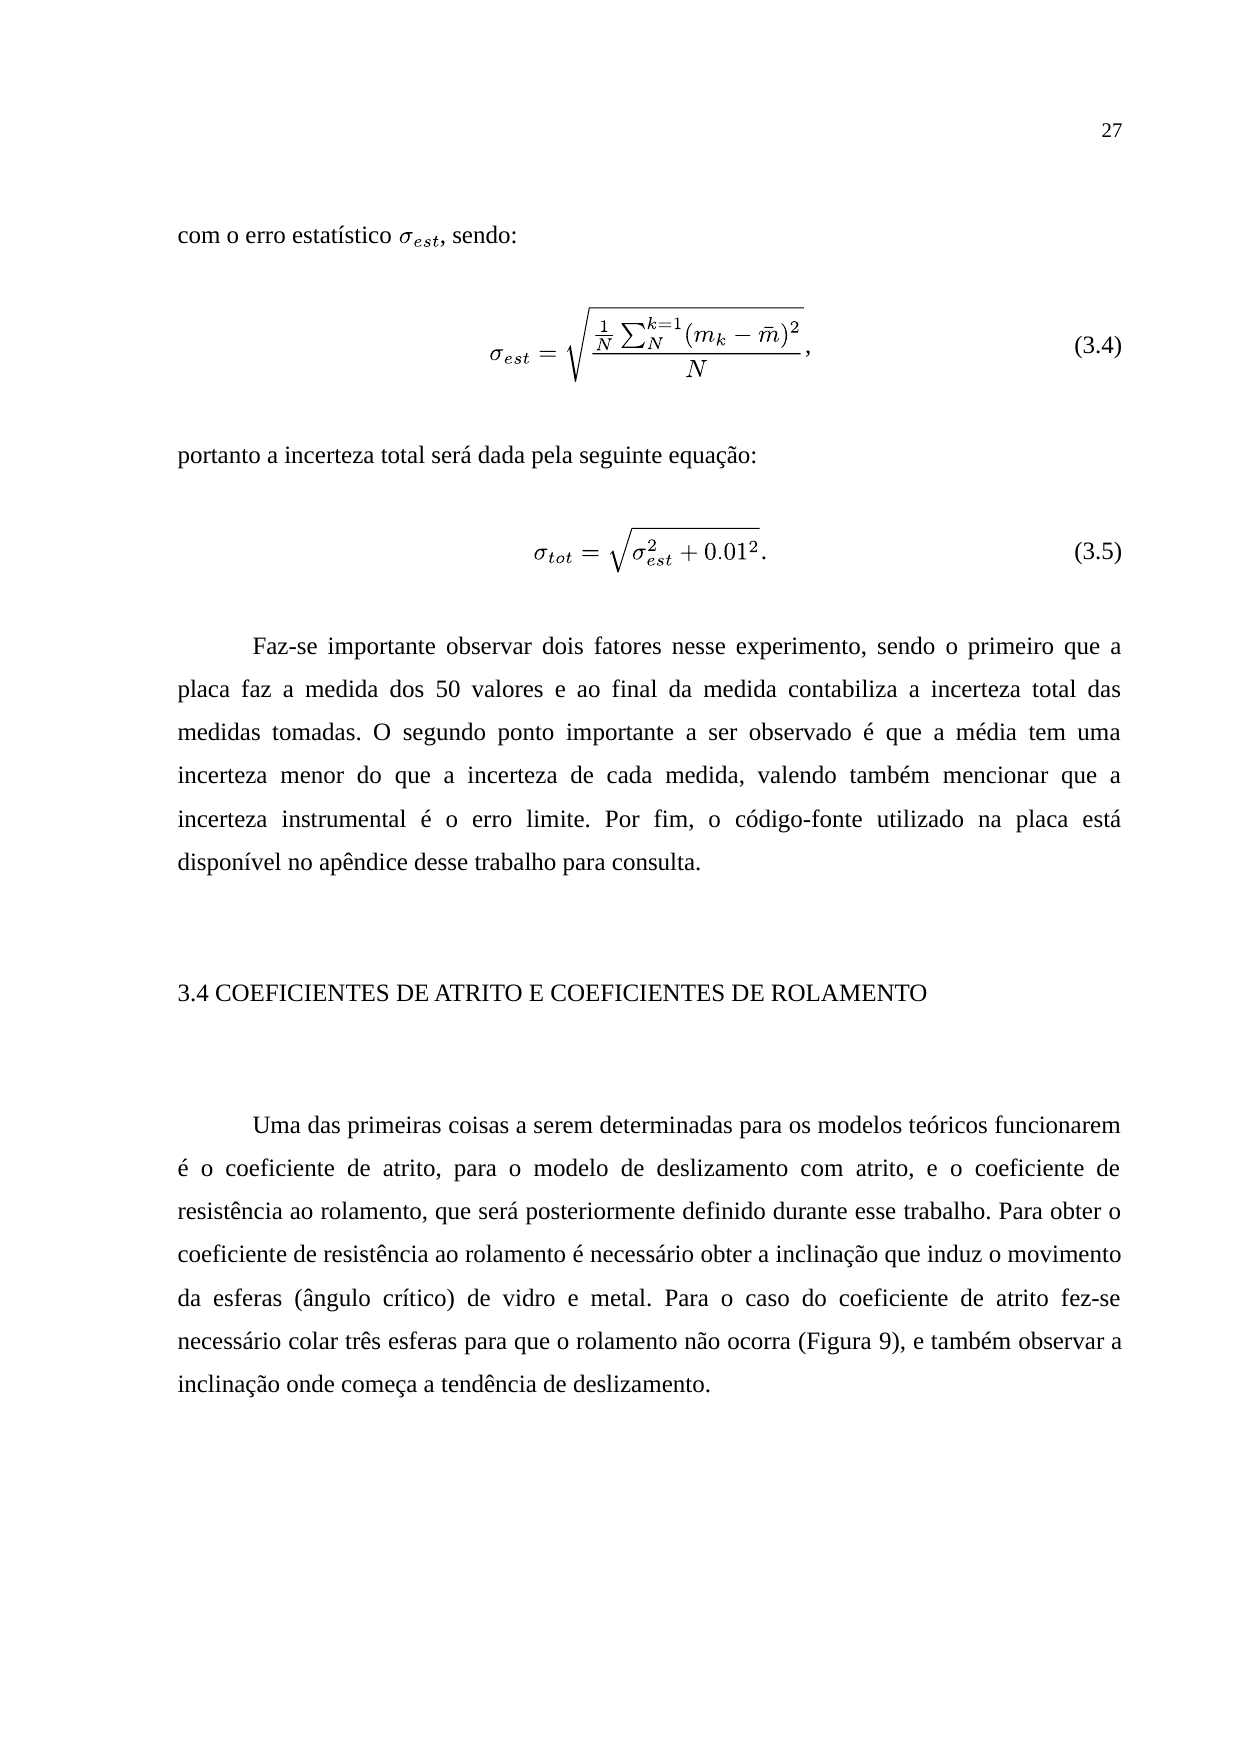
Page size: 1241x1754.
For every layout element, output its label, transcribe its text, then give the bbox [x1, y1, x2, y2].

text Uma das primeiras coisas a serem determinadas para os modelos teóricos funcionarem é o coeficiente de atrito, para o modelo de deslizamento com atrito, e o coeficiente de resistência ao rolamento, que será posteriormente definido durante esse trabalho. Para obter o coeficiente de resistência ao rolamento é necessário obter a inclinação que induz o movimento da esferas (ângulo crítico) de vidro e metal. Para o caso do coeficiente de atrito fez-se necessário colar três esferas para que o rolamento não ocorra (Figura 9), e também observar a inclinação onde começa a tendência de deslizamento. [177, 1110, 1122, 1398]
text portanto a incerteza total será dada pela seguinte equação: [177, 441, 1122, 469]
subtitle Coeficientes de Atrito e Coeficientes de Rolamento [177, 978, 1122, 1007]
text . (3.5) [177, 527, 1122, 574]
text Faz-se importante observar dois fatores nesse experimento, sendo o primeiro que a placa faz a medida dos 50 valores e ao final da medida contabiliza a incerteza total das medidas tomadas. O segundo ponto importante a ser observado é que a média tem uma incerteza menor do que a incerteza de cada medida, valendo também mencionar que a incerteza instrumental é o erro limite. Por fim, o código-fonte utilizado na placa está disponível no apêndice desse trabalho para consulta. [177, 631, 1122, 876]
text com o erro estatístico , sendo: [177, 220, 1122, 249]
text , (3.4) [177, 306, 1122, 383]
